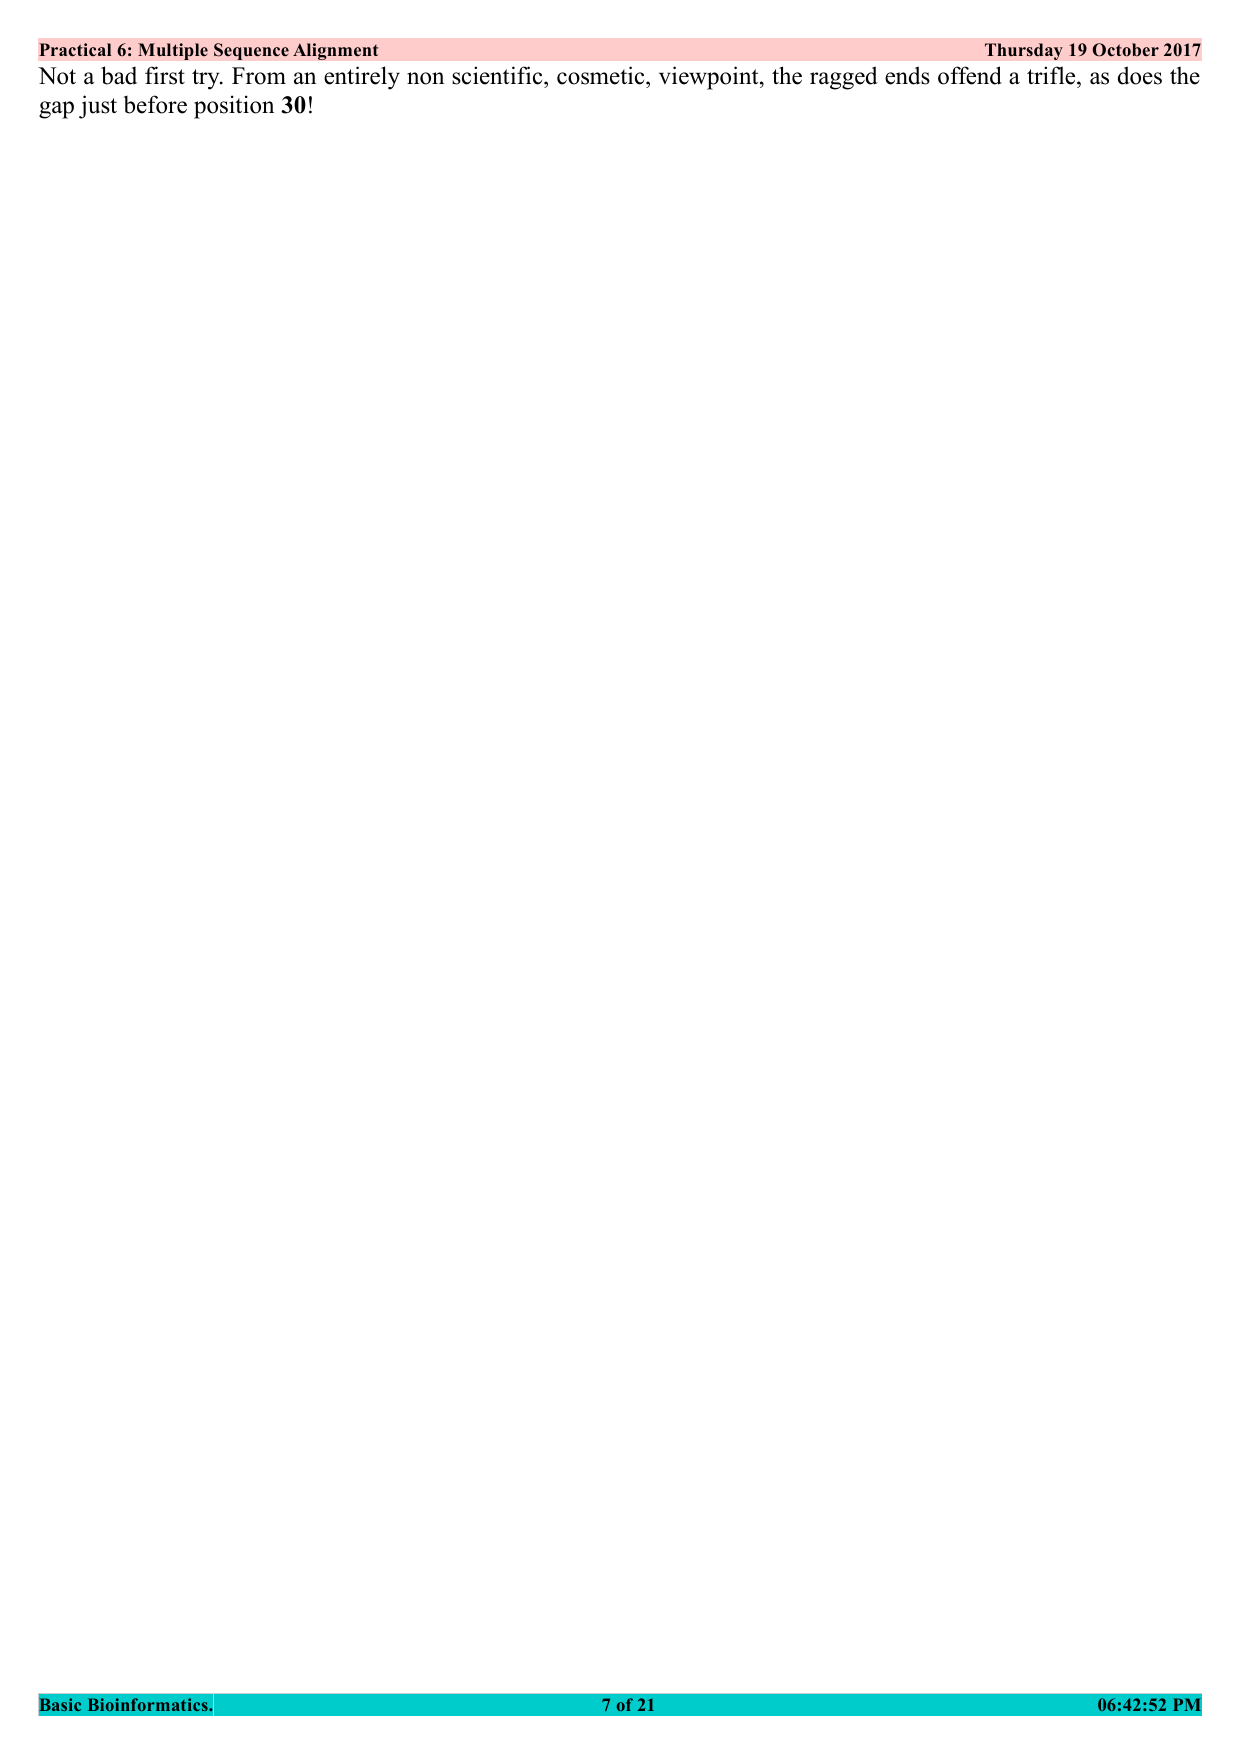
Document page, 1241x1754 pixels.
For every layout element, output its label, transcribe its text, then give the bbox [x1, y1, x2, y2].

text Not a bad first try. From an entirely non scientific, cosmetic, viewpoint, the ragged ends offend a trifle, as does the gap just before position 30! [38, 61, 1202, 119]
